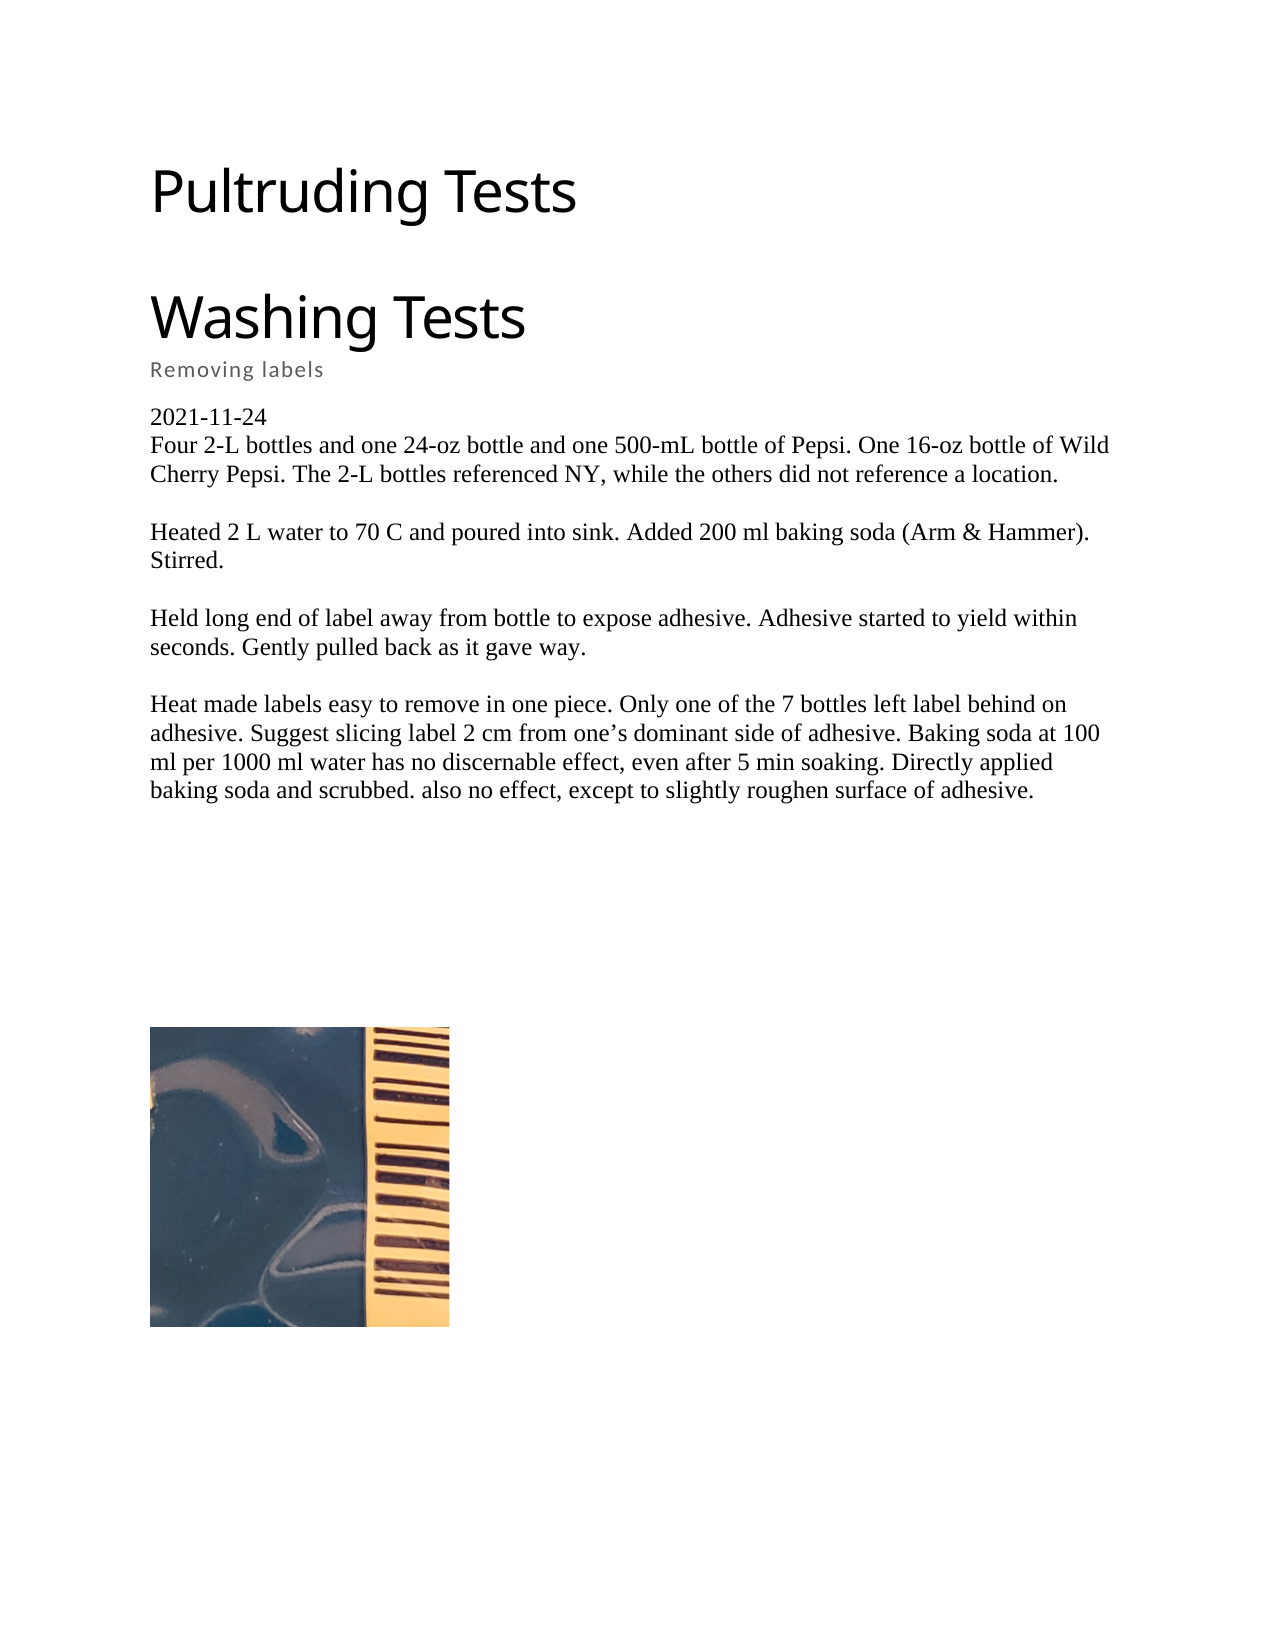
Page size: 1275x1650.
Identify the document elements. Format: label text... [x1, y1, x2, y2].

title Washing Tests [150, 276, 1125, 355]
text Four 2-L bottles and one 24-oz bottle and one 500-mL bottle of Pepsi. One 16-oz bottle of Wild Cherry Pepsi. The 2-L bottles referenced NY, while the others did not reference a location. [150, 430, 1125, 488]
text 2021-11-24 [150, 402, 1125, 430]
title Pultruding Tests [150, 150, 1125, 229]
text Held long end of label away from bottle to expose adhesive. Adhesive started to yield within seconds. Gently pulled back as it gave way. [150, 603, 1125, 660]
text Heated 2 L water to 70 C and poured into sink. Added 200 ml baking soda (Arm & Hammer). Stirred. [150, 517, 1125, 574]
text Heat made labels easy to remove in one piece. Only one of the 7 bottles left label behind on adhesive. Suggest slicing label 2 cm from one’s dominant side of adhesive. Baking soda at 100 ml per 1000 ml water has no discernable effect, even after 5 min soaking. Directly applied baking soda and scrubbed. also no effect, except to slightly roughen surface of adhesive. [150, 689, 1125, 804]
subtitle Removing labels [150, 355, 1125, 383]
